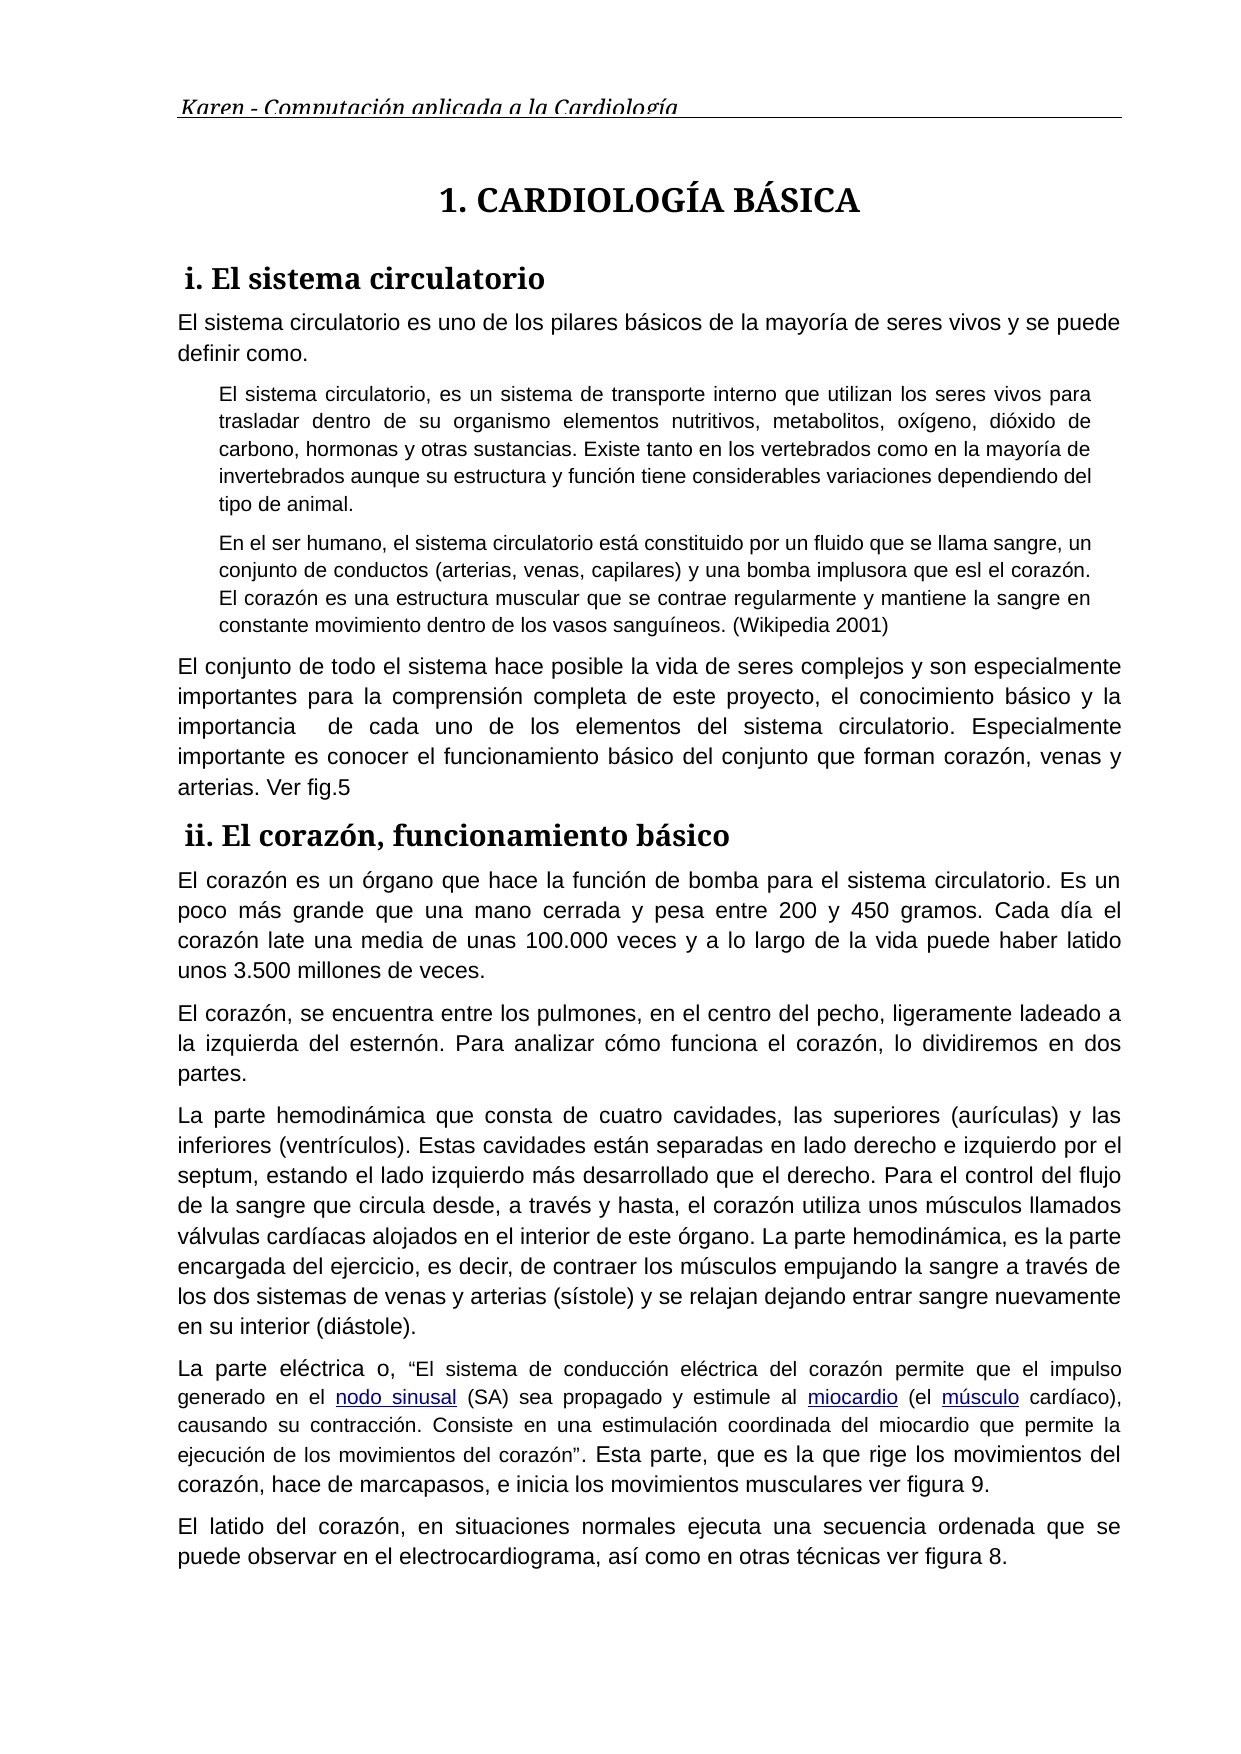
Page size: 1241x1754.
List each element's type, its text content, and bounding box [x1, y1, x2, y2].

list La parte hemodinámica que consta de cuatro cavidades, las superiores (aurículas) y las inferiores (ventrículos). Estas cavidades están separadas en lado derecho e izquierdo por el septum, estando el lado izquierdo más desarrollado que el derecho. Para el control del flujo de la sangre que circula desde, a través y hasta, el corazón utiliza unos músculos llamados válvulas cardíacas alojados en el interior de este órgano. La parte hemodinámica, es la parte encargada del ejercicio, es decir, de contraer los músculos empujando la sangre a través de los dos sistemas de venas y arterias (sístole) y se relajan dejando entrar sangre nuevamente en su interior (diástole). [177, 1102, 1122, 1340]
list El corazón, funcionamiento básico [177, 815, 1122, 855]
list En el ser humano, el sistema circulatorio está constituido por un fluido que se llama sangre, un conjunto de conductos (arterias, venas, capilares) y una bomba implusora que esl el corazón. El corazón es una estructura muscular que se contrae regularmente y mantiene la sangre en constante movimiento dentro de los vasos sanguíneos. (Wikipedia 2001) [218, 531, 1093, 637]
text La parte eléctrica o, “El sistema de conducción eléctrica del corazón permite que el impulso generado en el nodo sinusal (SA) sea propagado y estimule al miocardio (el músculo cardíaco), causando su contracción. Consiste en una estimulación coordinada del miocardio que permite la ejecución de los movimientos del corazón”. Esta parte, que es la que rige los movimientos del corazón, hace de marcapasos, e inicia los movimientos musculares ver figura 9. [177, 1355, 1122, 1497]
list Cardiología básica [177, 177, 1122, 222]
text El conjunto de todo el sistema hace posible la vida de seres complejos y son especialmente importantes para la comprensión completa de este proyecto, el conocimiento básico y la importancia de cada uno de los elementos del sistema circulatorio. Especialmente importante es conocer el funcionamiento básico del conjunto que forman corazón, venas y arterias. Ver fig.5 [177, 653, 1122, 800]
list El corazón es un órgano que hace la función de bomba para el sistema circulatorio. Es un poco más grande que una mano cerrada y pesa entre 200 y 450 gramos. Cada día el corazón late una media de unas 100.000 veces y a lo largo de la vida puede haber latido unos 3.500 millones de veces. [177, 867, 1122, 984]
list El sistema circulatorio [177, 258, 1122, 298]
list El sistema circulatorio, es un sistema de transporte interno que utilizan los seres vivos para trasladar dentro de su organismo elementos nutritivos, metabolitos, oxígeno, dióxido de carbono, hormonas y otras sustancias. Existe tanto en los vertebrados como en la mayoría de invertebrados aunque su estructura y función tiene considerables variaciones dependiendo del tipo de animal. [218, 382, 1093, 516]
list El sistema circulatorio es uno de los pilares básicos de la mayoría de seres vivos y se puede definir como. [177, 309, 1122, 366]
text El latido del corazón, en situaciones normales ejecuta una secuencia ordenada que se puede observar en el electrocardiograma, así como en otras técnicas ver figura 8. [177, 1513, 1122, 1569]
list El corazón, se encuentra entre los pulmones, en el centro del pecho, ligeramente ladeado a la izquierda del esternón. Para analizar cómo funciona el corazón, lo dividiremos en dos partes. [177, 999, 1122, 1086]
